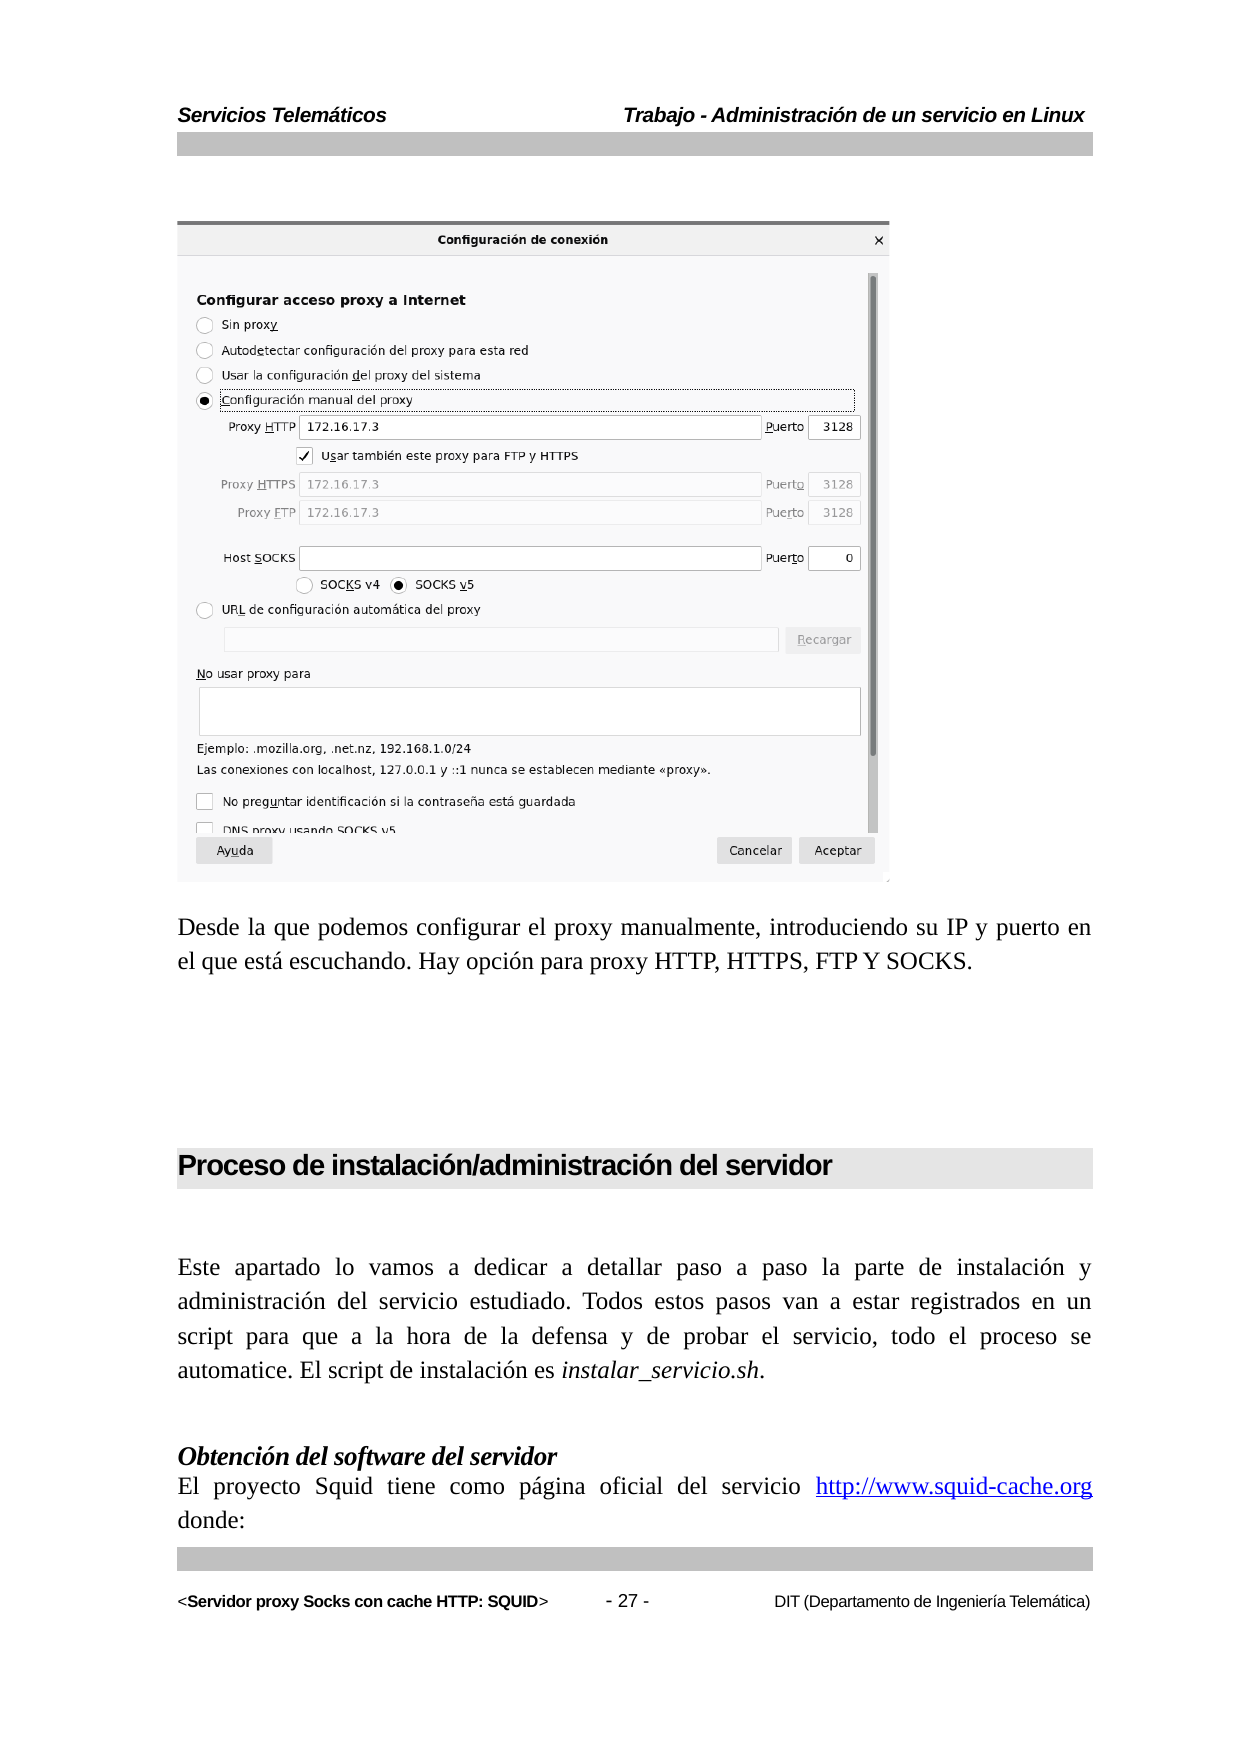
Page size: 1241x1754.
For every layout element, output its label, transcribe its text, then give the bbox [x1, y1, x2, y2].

text Este apartado lo vamos a dedicar a detallar paso a paso la parte de instalación y administración del servicio estudiado. Todos estos pasos van a estar registrados en un script para que a la hora de la defensa y de probar el servicio, todo el proceso se automatice. El script de instalación es instalar_servicio.sh. [177, 1252, 1093, 1384]
text Desde la que podemos configurar el proxy manualmente, introduciendo su IP y puerto en el que está escuchando. Hay opción para proxy HTTP, HTTPS, FTP Y SOCKS. [177, 912, 1093, 975]
list Obtención del software del servidor [177, 1440, 1093, 1471]
list Proceso de instalación/administración del servidor [177, 1148, 1093, 1189]
text El proyecto Squid tiene como página oficial del servicio http://www.squid-cache.org donde: [177, 1471, 1093, 1534]
